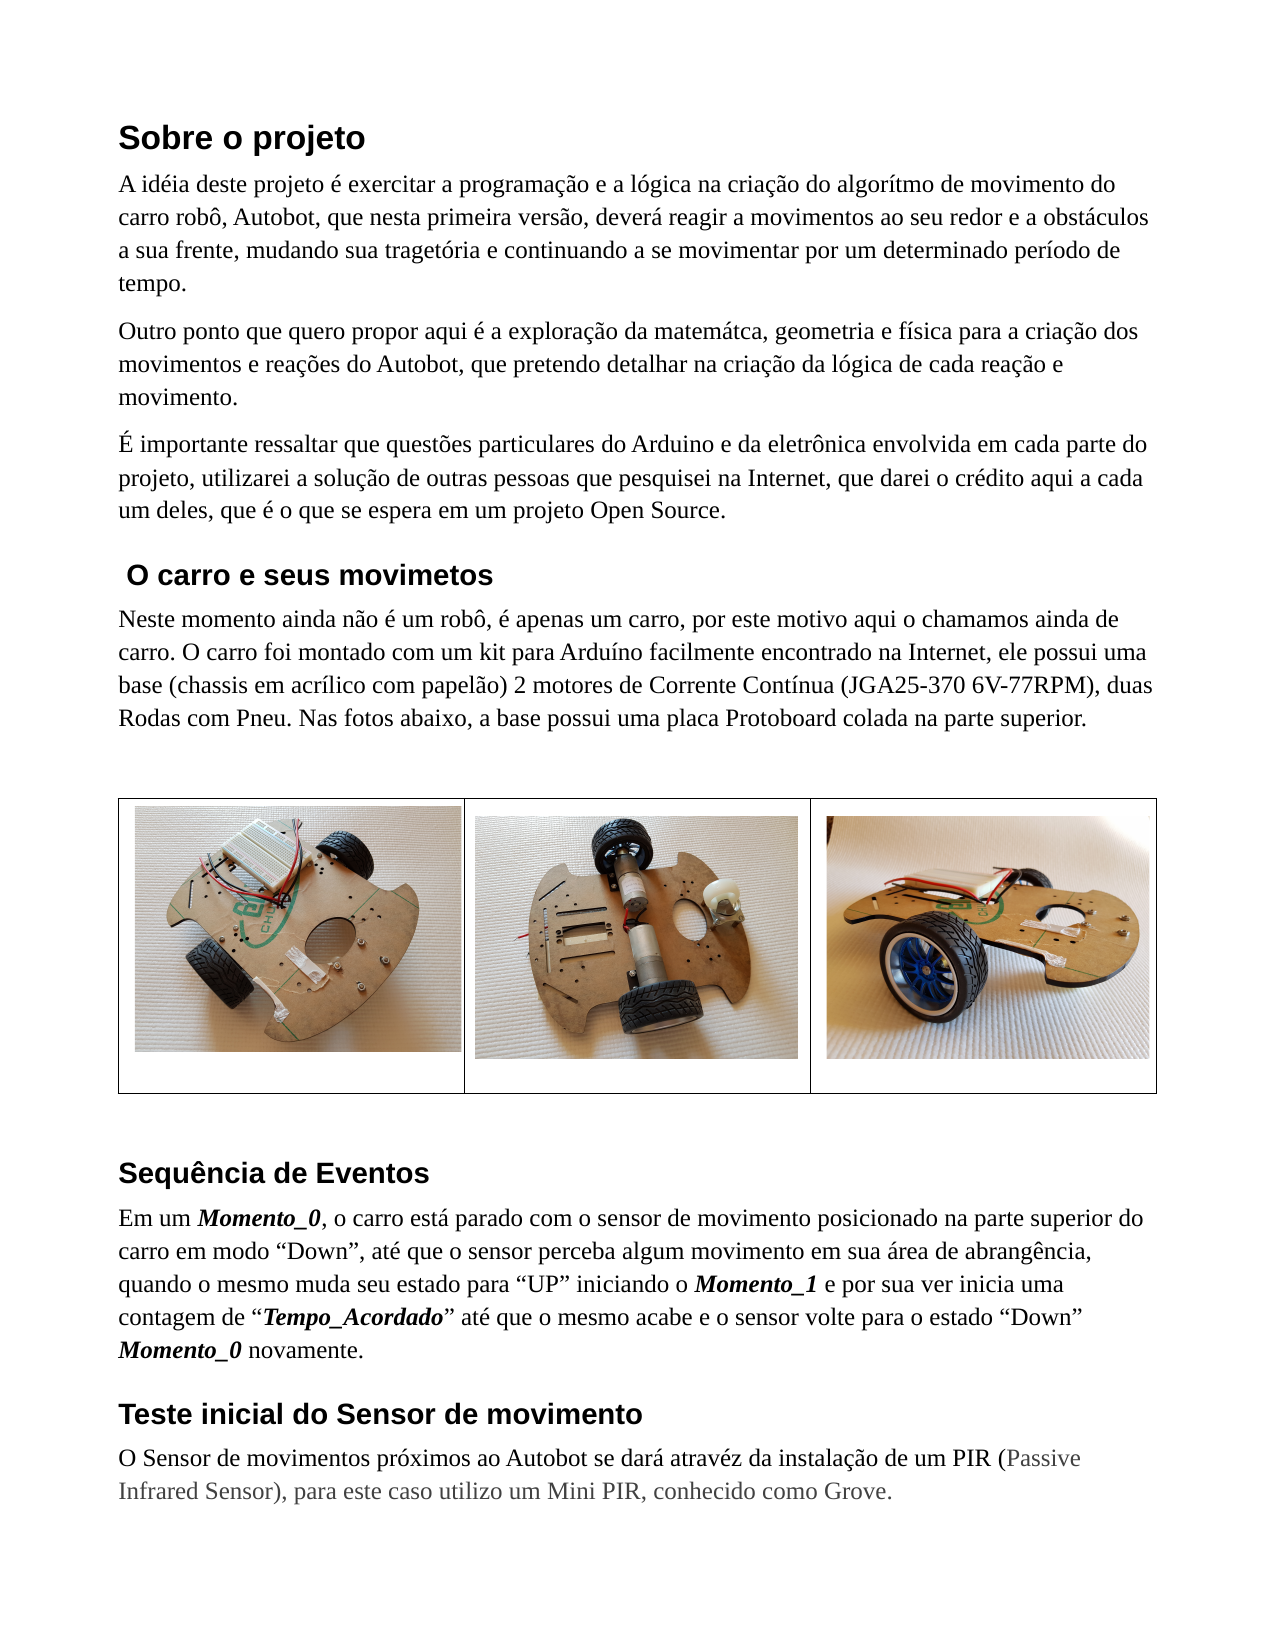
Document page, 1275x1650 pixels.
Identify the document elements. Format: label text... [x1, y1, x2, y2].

subtitle Teste inicial do Sensor de movimento [118, 1397, 1157, 1431]
text É importante ressaltar que questões particulares do Arduino e da eletrônica envolvida em cada parte do projeto, utilizarei a solução de outras pessoas que pesquisei na Internet, que darei o crédito aqui a cada um deles, que é o que se espera em um projeto Open Source. [118, 429, 1157, 524]
picture [826, 816, 1150, 1059]
text Outro ponto que quero propor aqui é a exploração da matemátca, geometria e física para a criação dos movimentos e reações do Autobot, que pretendo detalhar na criação da lógica de cada reação e movimento. [118, 316, 1157, 411]
text A idéia deste projeto é exercitar a programação e a lógica na criação do algorítmo de movimento do carro robô, Autobot, que nesta primeira versão, deverá reagir a movimentos ao seu redor e a obstáculos a sua frente, mudando sua tragetória e continuando a se movimentar por um determinado período de tempo. [118, 169, 1157, 297]
subtitle Sobre o projeto [118, 118, 1157, 157]
table_header [119, 799, 464, 1093]
subtitle Sequência de Eventos [118, 1156, 1157, 1190]
text O Sensor de movimentos próximos ao Autobot se dará atravéz da instalação de um PIR (Passive Infrared Sensor), para este caso utilizo um Mini PIR, conhecido como Grove. [118, 1443, 1157, 1505]
text Neste momento ainda não é um robô, é apenas um carro, por este motivo aqui o chamamos ainda de carro. O carro foi montado com um kit para Arduíno facilmente encontrado na Internet, ele possui uma base (chassis em acrílico com papelão) 2 motores de Corrente Contínua (JGA25-370 6V-77RPM), duas Rodas com Pneu. Nas fotos abaixo, a base possui uma placa Protoboard colada na parte superior. [118, 604, 1157, 732]
text Em um Momento_0, o carro está parado com o sensor de movimento posicionado na parte superior do carro em modo “Down”, até que o sensor perceba algum movimento em sua área de abrangência, quando o mesmo muda seu estado para “UP” iniciando o Momento_1 e por sua ver inicia uma contagem de “Tempo_Acordado” até que o mesmo acabe e o sensor volte para o estado “Down” Momento_0 novamente. [118, 1203, 1157, 1363]
picture [475, 816, 798, 1059]
subtitle O carro e seus movimetos [118, 558, 1157, 592]
table_header [811, 799, 1156, 1093]
table_header [465, 799, 810, 1093]
picture [134, 806, 462, 1052]
